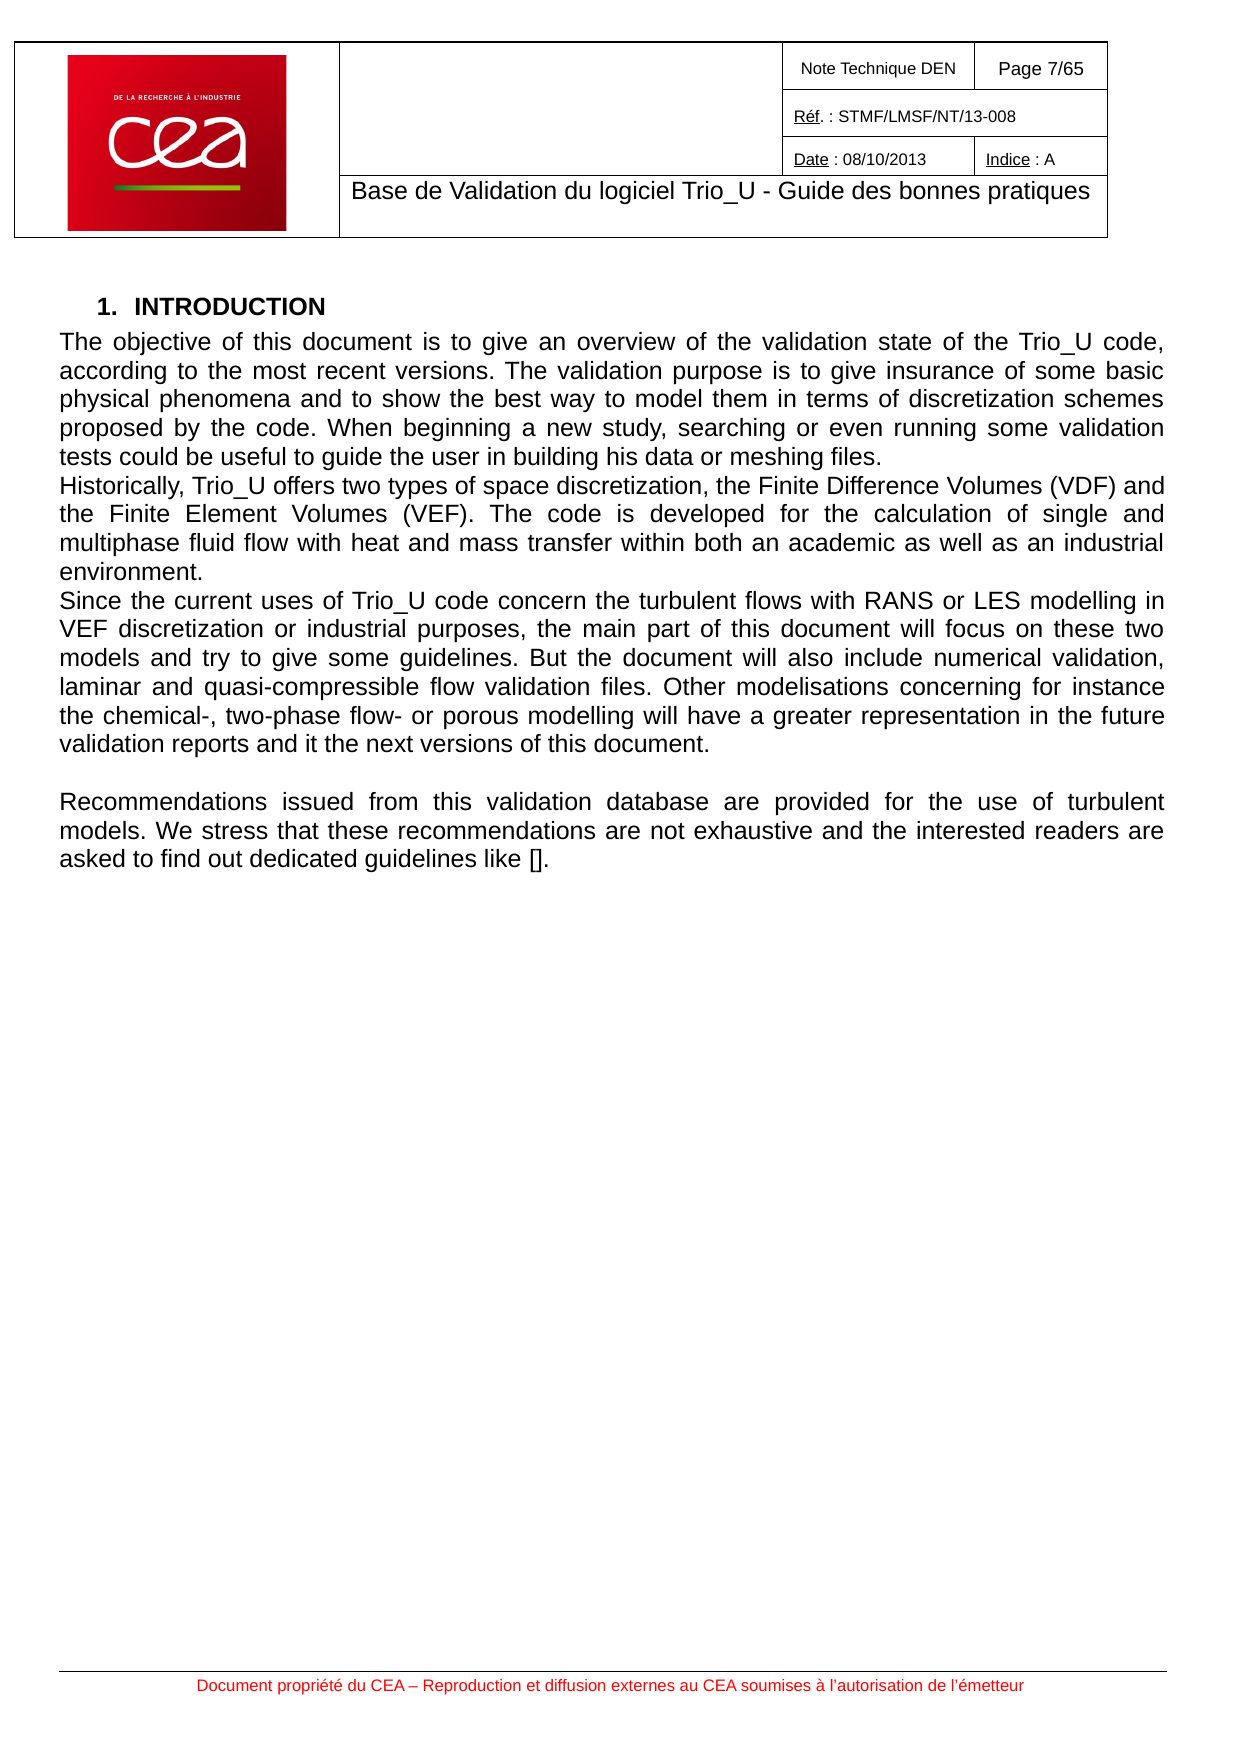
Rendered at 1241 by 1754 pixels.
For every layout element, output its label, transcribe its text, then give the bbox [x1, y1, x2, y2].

text The objective of this document is to give an overview of the validation state of the Trio_U code, according to the most recent versions. The validation purpose is to give insurance of some basic physical phenomena and to show the best way to model them in terms of discretization schemes proposed by the code. When beginning a new study, searching or even running some validation tests could be useful to guide the user in building his data or meshing files. [59, 327, 1167, 471]
text Historically, Trio_U offers two types of space discretization, the Finite Difference Volumes (VDF) and the Finite Element Volumes (VEF). The code is developed for the calculation of single and multiphase fluid flow with heat and mass transfer within both an academic as well as an industrial environment. [59, 471, 1167, 586]
text Since the current uses of Trio_U code concern the turbulent flows with RANS or LES modelling in VEF discretization or industrial purposes, the main part of this document will focus on these two models and try to give some guidelines. But the document will also include numerical validation, laminar and quasi-compressible flow validation files. Other modelisations concerning for instance the chemical-, two-phase flow- or porous modelling will have a greater representation in the future validation reports and it the next versions of this document. [59, 586, 1167, 758]
picture [67, 55, 287, 231]
text Recommendations issued from this validation database are provided for the use of turbulent models. We stress that these recommendations are not exhaustive and the interested readers are asked to find out dedicated guidelines like 1]. [59, 787, 1167, 873]
subtitle Introduction [97, 292, 1167, 321]
